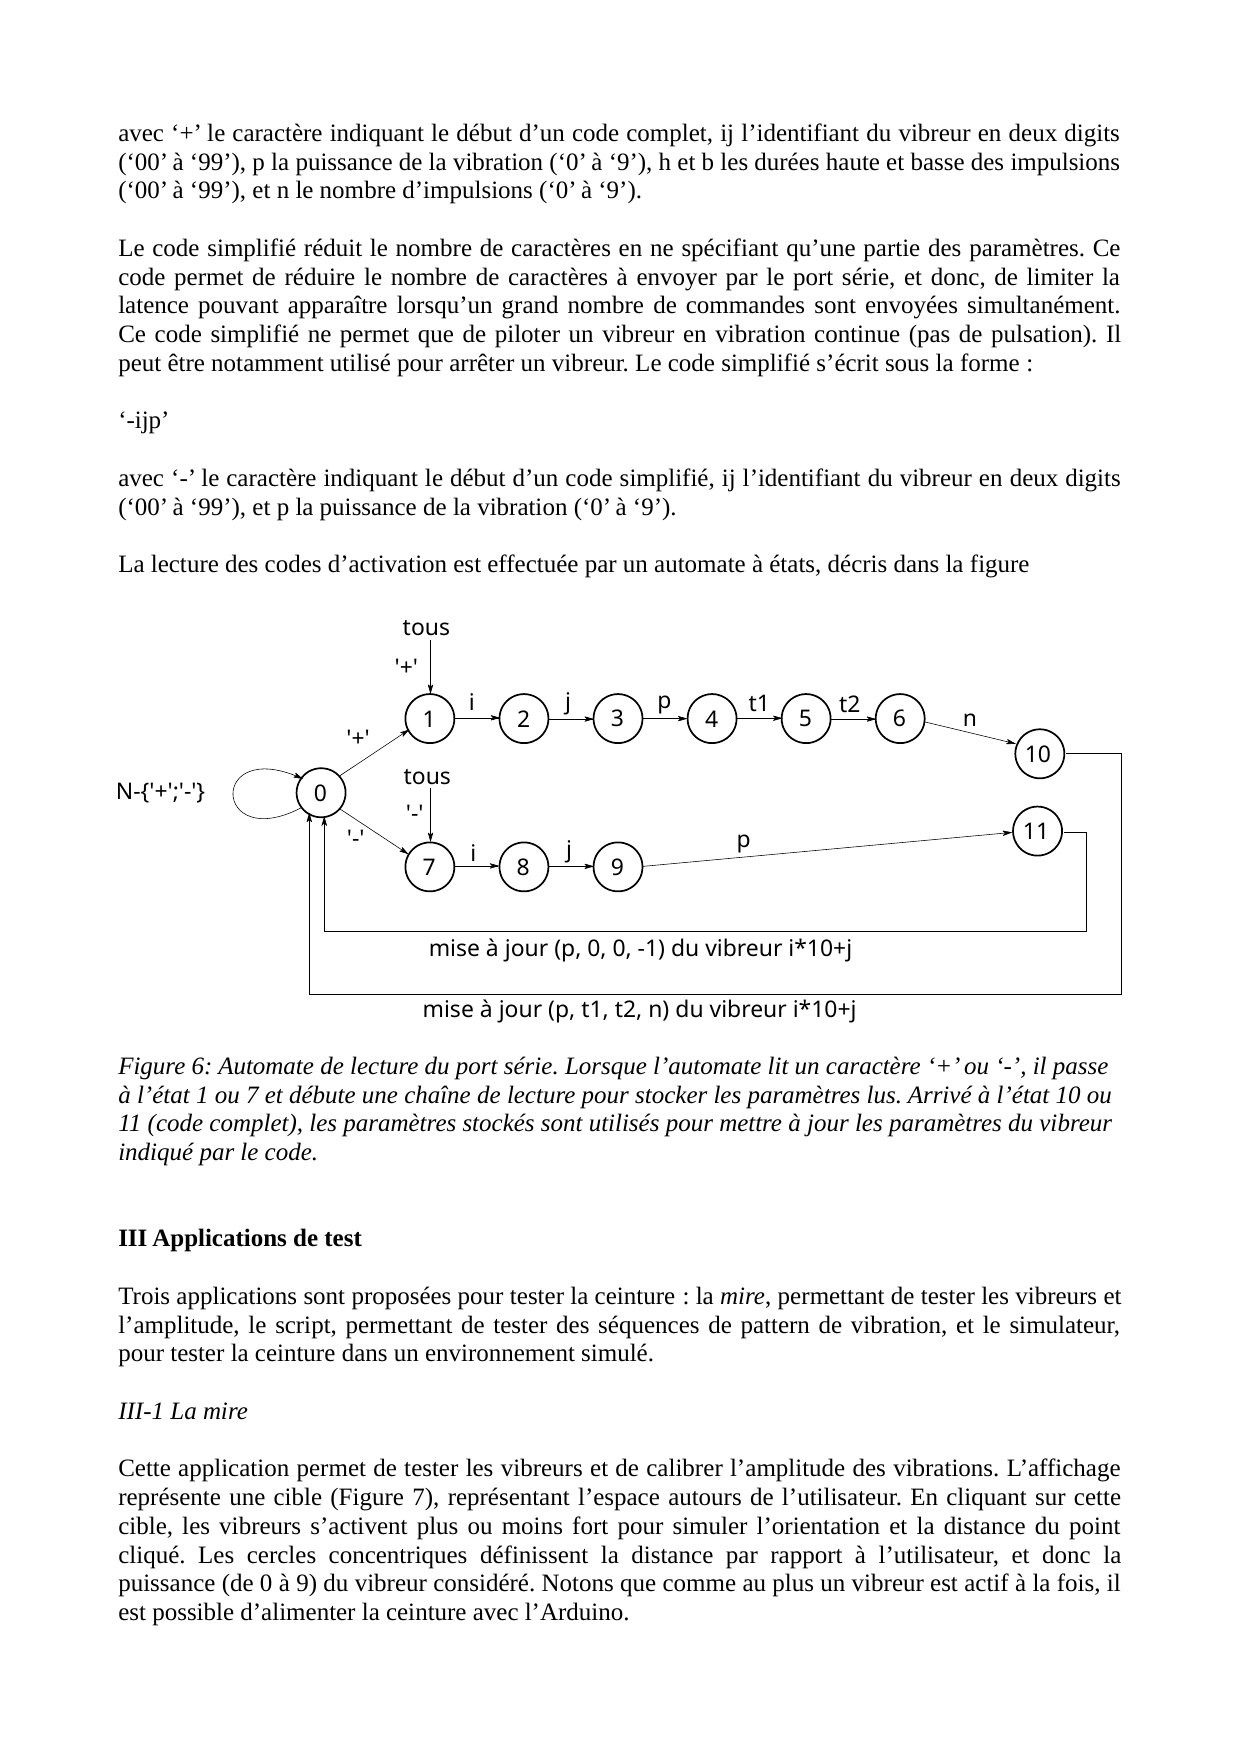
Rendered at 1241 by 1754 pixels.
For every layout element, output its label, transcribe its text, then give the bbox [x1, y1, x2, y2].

text Cette application permet de tester les vibreurs et de calibrer l’amplitude des vibrations. L’affichage représente une cible (Figure 7), représentant l’espace autours de l’utilisateur. En cliquant sur cette cible, les vibreurs s’activent plus ou moins fort pour simuler l’orientation et la distance du point cliqué. Les cercles concentriques définissent la distance par rapport à l’utilisateur, et donc la puissance (de 0 à 9) du vibreur considéré. Notons que comme au plus un vibreur est actif à la fois, il est possible d’alimenter la ceinture avec l’Arduino. [118, 1453, 1122, 1626]
text La lecture des codes d’activation est effectuée par un automate à états, décris dans la figure [118, 549, 1122, 578]
text avec ‘+’ le caractère indiquant le début d’un code complet, ij l’identifiant du vibreur en deux digits (‘00’ à ‘99’), p la puissance de la vibration (‘0’ à ‘9’), h et b les durées haute et basse des impulsions (‘00’ à ‘99’), et n le nombre d’impulsions (‘0’ à ‘9’). [118, 118, 1122, 204]
text ‘-ijp’ [118, 406, 1122, 434]
text Trois applications sont proposées pour tester la ceinture : la mire, permettant de tester les vibreurs et l’amplitude, le script, permettant de tester des séquences de pattern de vibration, et le simulateur, pour tester la ceinture dans un environnement simulé. [118, 1281, 1122, 1367]
text avec ‘-’ le caractère indiquant le début d’un code simplifié, ij l’identifiant du vibreur en deux digits (‘00’ à ‘99’), et p la puissance de la vibration (‘0’ à ‘9’). [118, 463, 1122, 521]
text III-1 La mire [118, 1396, 1122, 1425]
text Le code simplifié réduit le nombre de caractères en ne spécifiant qu’une partie des paramètres. Ce code permet de réduire le nombre de caractères à envoyer par le port série, et donc, de limiter la latence pouvant apparaître lorsqu’un grand nombre de commandes sont envoyées simultanément. Ce code simplifié ne permet que de piloter un vibreur en vibration continue (pas de pulsation). Il peut être notamment utilisé pour arrêter un vibreur. Le code simplifié s’écrit sous la forme : [118, 233, 1122, 377]
text III Applications de test [118, 1223, 1122, 1252]
text Figure 6: Automate de lecture du port série. Lorsque l’automate lit un caractère ‘+’ ou ‘-’, il passe à l’état 1 ou 7 et débute une chaîne de lecture pour stocker les paramètres lus. Arrivé à l’état 10 ou 11 (code complet), les paramètres stockés sont utilisés pour mettre à jour les paramètres du vibreur indiqué par le code. [118, 619, 1122, 1166]
